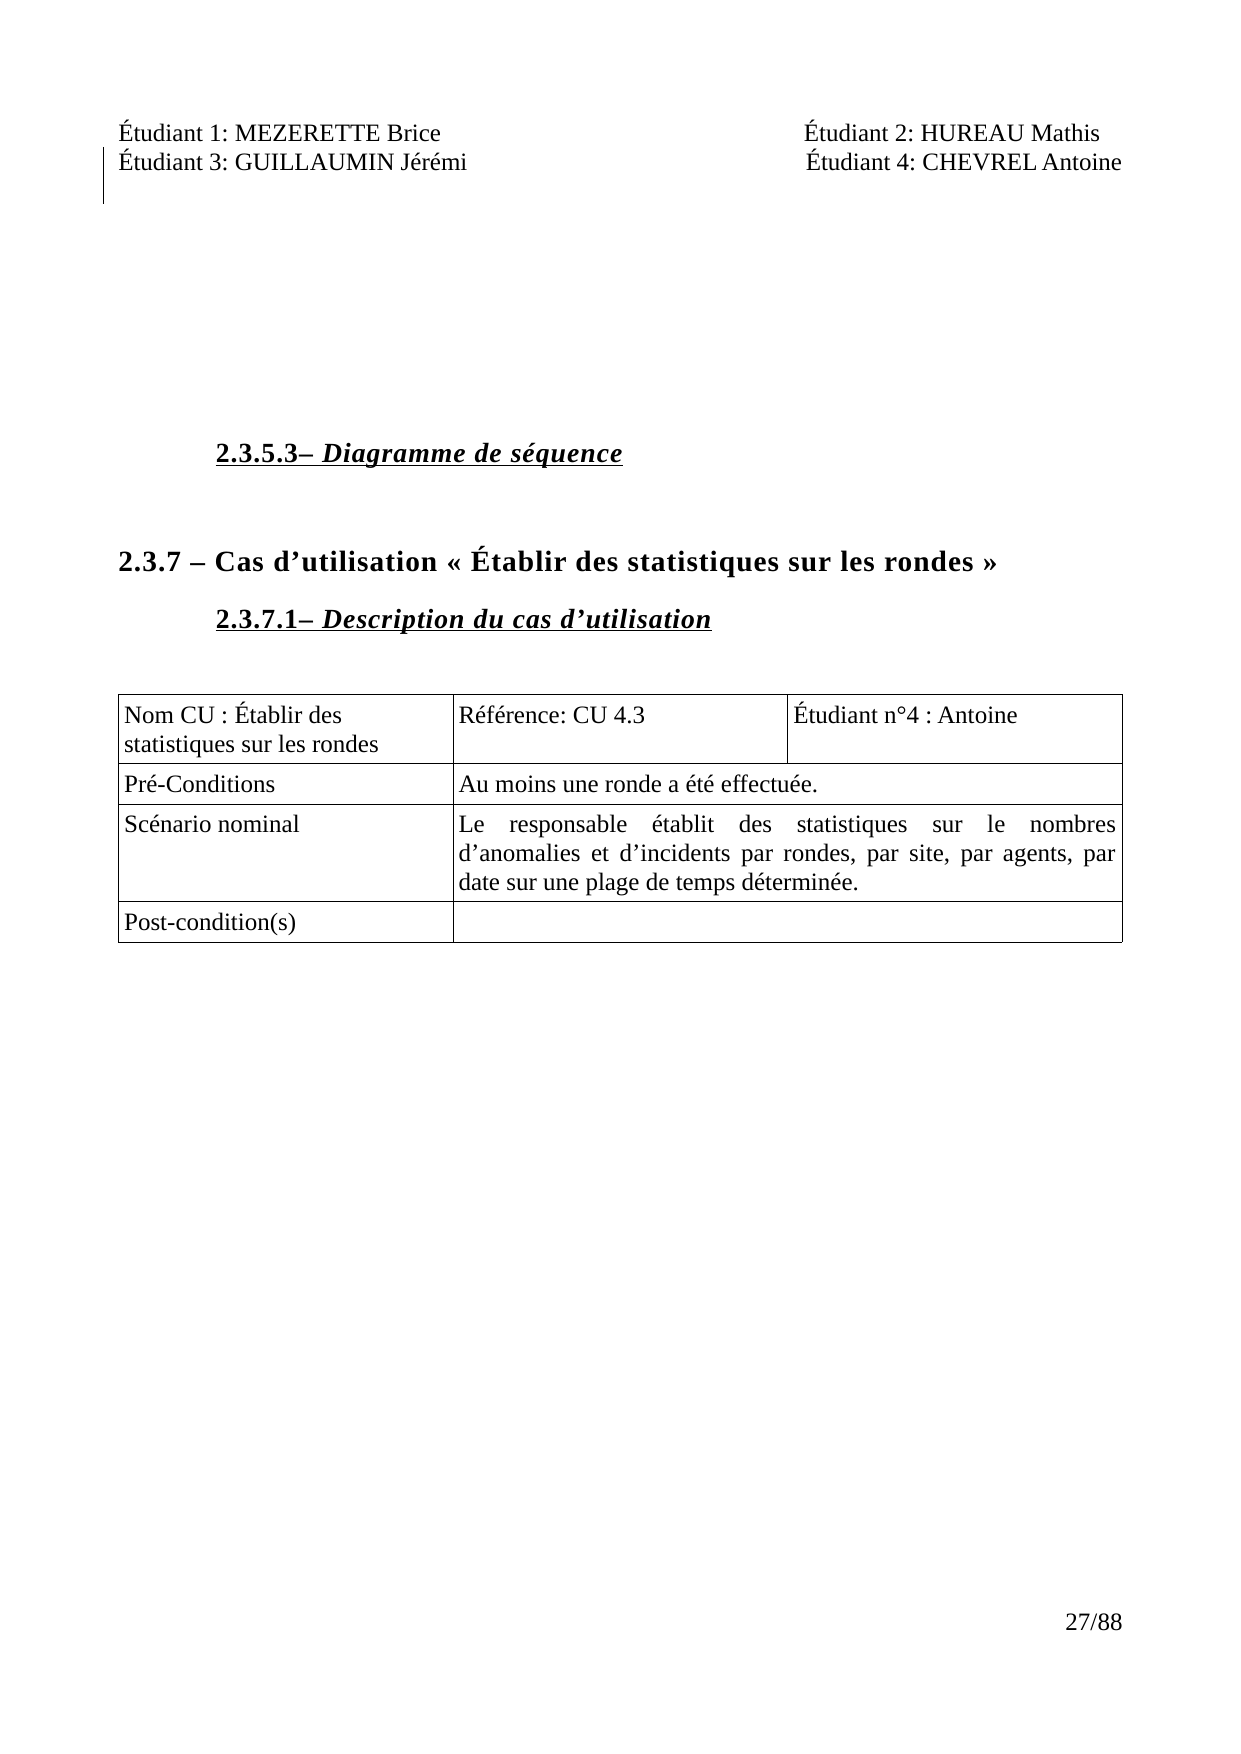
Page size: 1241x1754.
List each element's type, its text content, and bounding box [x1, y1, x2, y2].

table_header Référence: CU 4.3 [454, 695, 787, 763]
table_cell [454, 902, 1122, 942]
table_cell Post-condition(s) [119, 902, 453, 942]
subtitle 2.3.7.1– Description du cas d’utilisation [118, 602, 1122, 634]
table_header Nom CU : Établir des statistiques sur les rondes [119, 695, 453, 763]
subtitle 2.3.5.3– Diagramme de séquence [118, 437, 1122, 469]
table_cell Au moins une ronde a été effectuée. [454, 764, 1122, 804]
table_cell Le responsable établit des statistiques sur le nombres d’anomalies et d’incidents par rondes, par site, par agents, par date sur une plage de temps déterminée. [454, 805, 1122, 901]
table_cell Scénario nominal [119, 805, 453, 901]
table_header Étudiant n°4 : Antoine [788, 695, 1122, 763]
subtitle 2.3.7 – Cas d’utilisation « Établir des statistiques sur les rondes » [118, 543, 1122, 577]
table_cell Pré-Conditions [119, 764, 453, 804]
